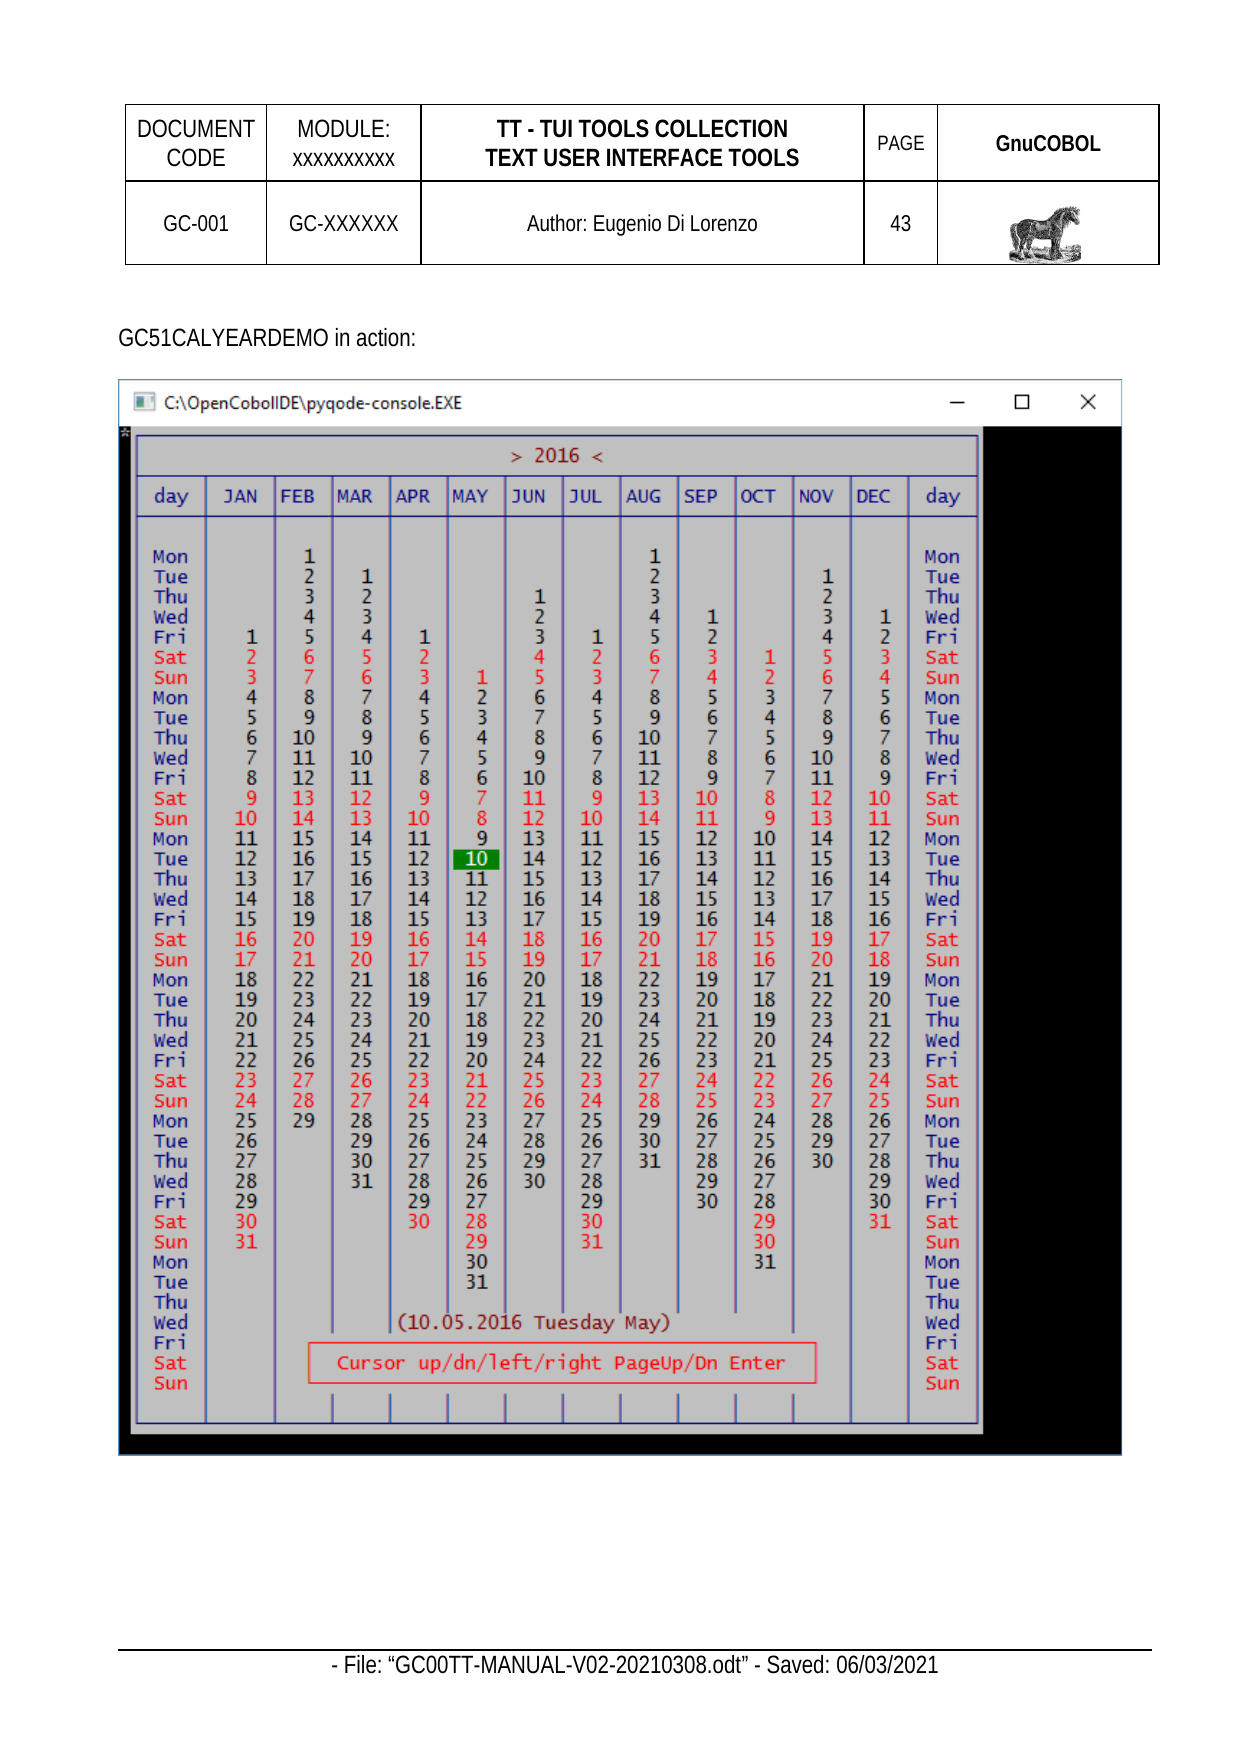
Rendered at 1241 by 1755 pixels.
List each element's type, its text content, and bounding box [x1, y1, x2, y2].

text GC51CALYEARDEMO in action: [118, 322, 1152, 351]
